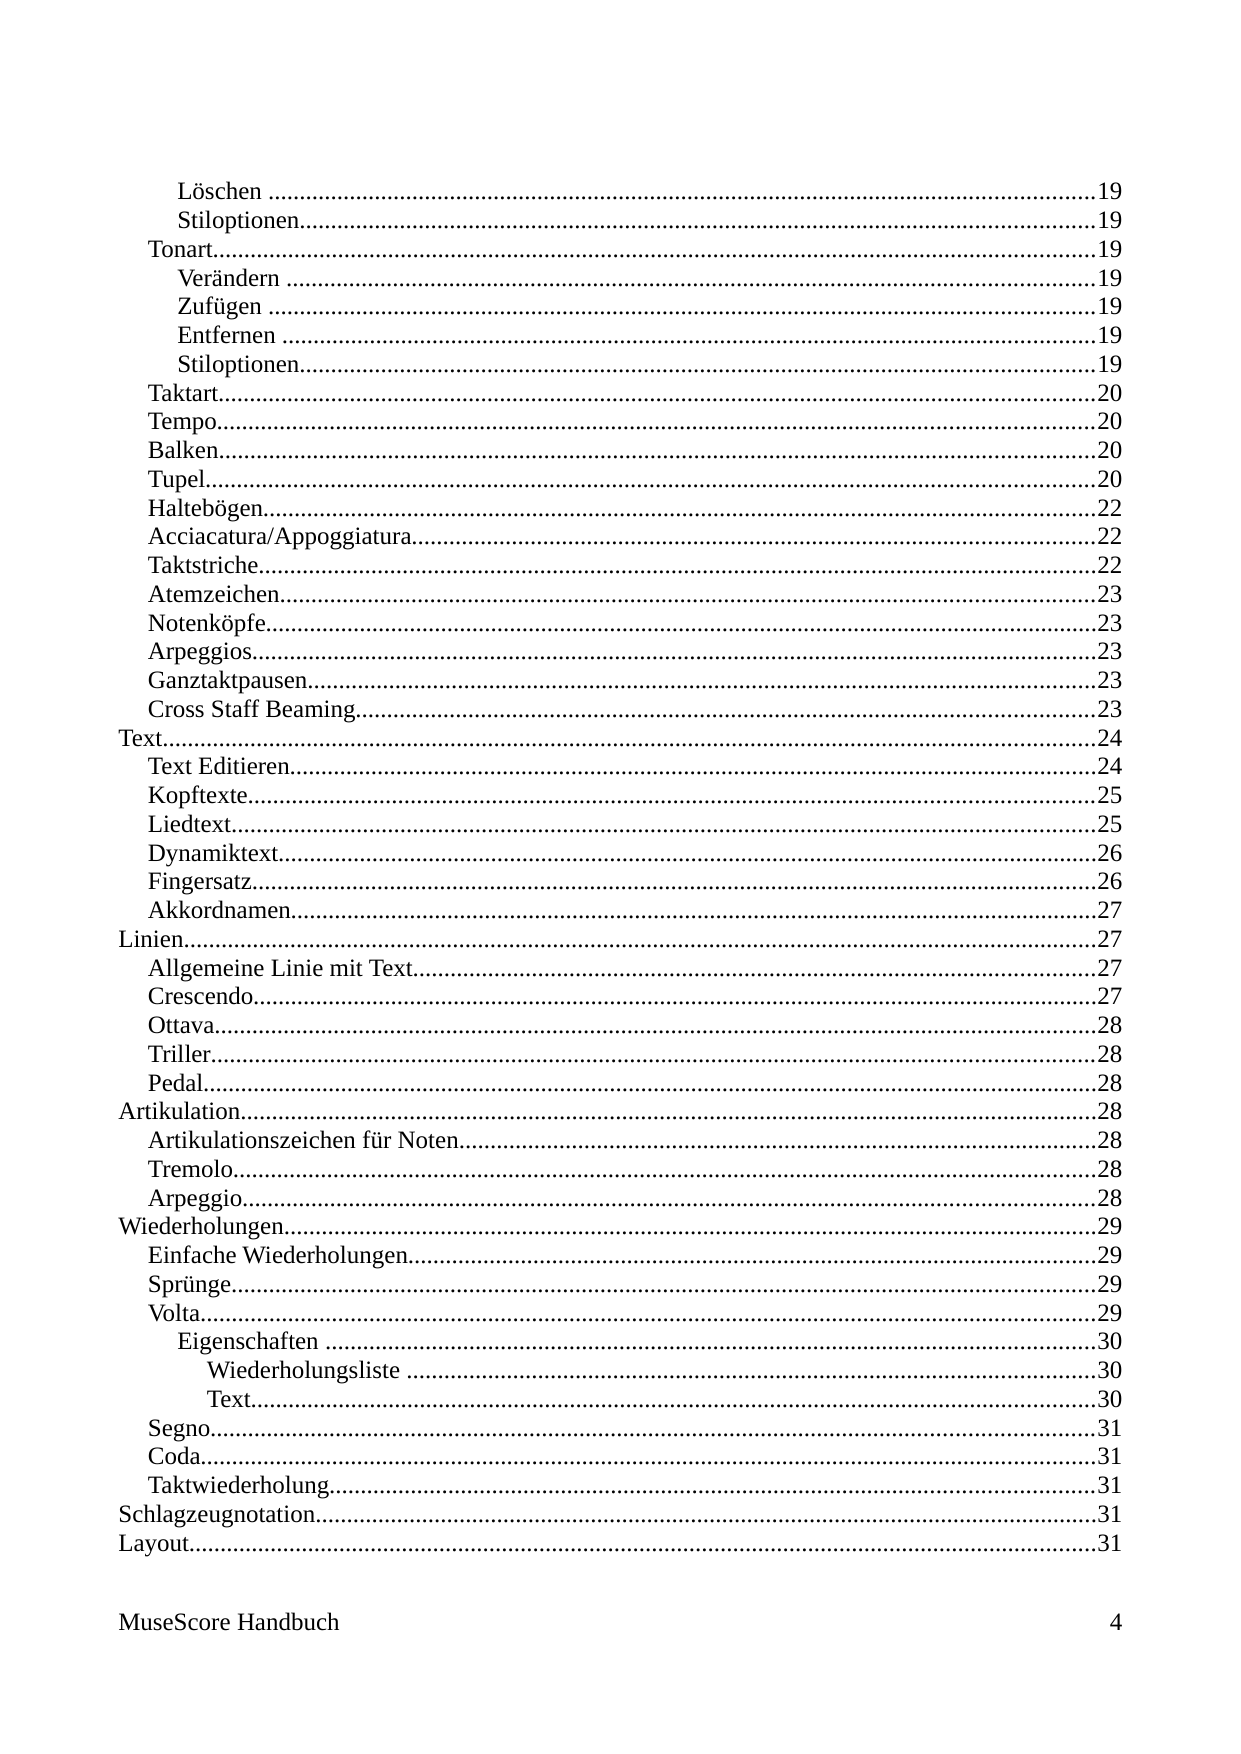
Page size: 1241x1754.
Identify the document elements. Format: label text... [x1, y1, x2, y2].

text Text Editieren 24 [148, 751, 1122, 780]
text Coda 31 [148, 1441, 1122, 1470]
text Layout 31 [118, 1528, 1122, 1556]
text Tonart 19 [148, 234, 1122, 263]
text Tempo 20 [148, 406, 1122, 435]
text Linien 27 [118, 924, 1122, 953]
text Stiloptionen 19 [177, 205, 1122, 234]
text Verändern 19 [177, 263, 1122, 291]
text Kopftexte 25 [148, 780, 1122, 809]
text Entfernen 19 [177, 320, 1122, 349]
text Cross Staff Beaming 23 [148, 694, 1122, 723]
text Fingersatz 26 [148, 866, 1122, 895]
text Taktstriche 22 [148, 550, 1122, 579]
text Volta 29 [148, 1298, 1122, 1326]
text Löschen 19 [177, 176, 1122, 205]
text Notenköpfe 23 [148, 608, 1122, 636]
text Eigenschaften 30 [177, 1326, 1122, 1355]
text Ganztaktpausen 23 [148, 665, 1122, 694]
text Crescendo 27 [148, 981, 1122, 1010]
text Text 24 [118, 723, 1122, 751]
text Atemzeichen 23 [148, 579, 1122, 608]
text Artikulationszeichen für Noten 28 [148, 1125, 1122, 1154]
text Taktwiederholung 31 [148, 1470, 1122, 1499]
text Schlagzeugnotation 31 [118, 1499, 1122, 1528]
text Balken 20 [148, 435, 1122, 464]
text Wiederholungen 29 [118, 1211, 1122, 1240]
text Haltebögen 22 [148, 493, 1122, 521]
text Taktart 20 [148, 378, 1122, 406]
text Wiederholungsliste 30 [207, 1355, 1122, 1384]
text Einfache Wiederholungen 29 [148, 1240, 1122, 1269]
text Tupel 20 [148, 464, 1122, 493]
text Acciacatura/Appoggiatura 22 [148, 521, 1122, 550]
text Tremolo 28 [148, 1154, 1122, 1183]
text Text 30 [207, 1384, 1122, 1413]
text Zufügen 19 [177, 291, 1122, 320]
text Allgemeine Linie mit Text 27 [148, 953, 1122, 981]
text Dynamiktext 26 [148, 838, 1122, 866]
text Segno 31 [148, 1413, 1122, 1441]
text Arpeggio 28 [148, 1183, 1122, 1211]
text Sprünge 29 [148, 1269, 1122, 1298]
text Stiloptionen 19 [177, 349, 1122, 378]
text Liedtext 25 [148, 809, 1122, 838]
text Akkordnamen 27 [148, 895, 1122, 924]
text Ottava 28 [148, 1010, 1122, 1039]
text Pedal 28 [148, 1068, 1122, 1096]
text Artikulation 28 [118, 1096, 1122, 1125]
text Arpeggios 23 [148, 636, 1122, 665]
text Triller 28 [148, 1039, 1122, 1068]
